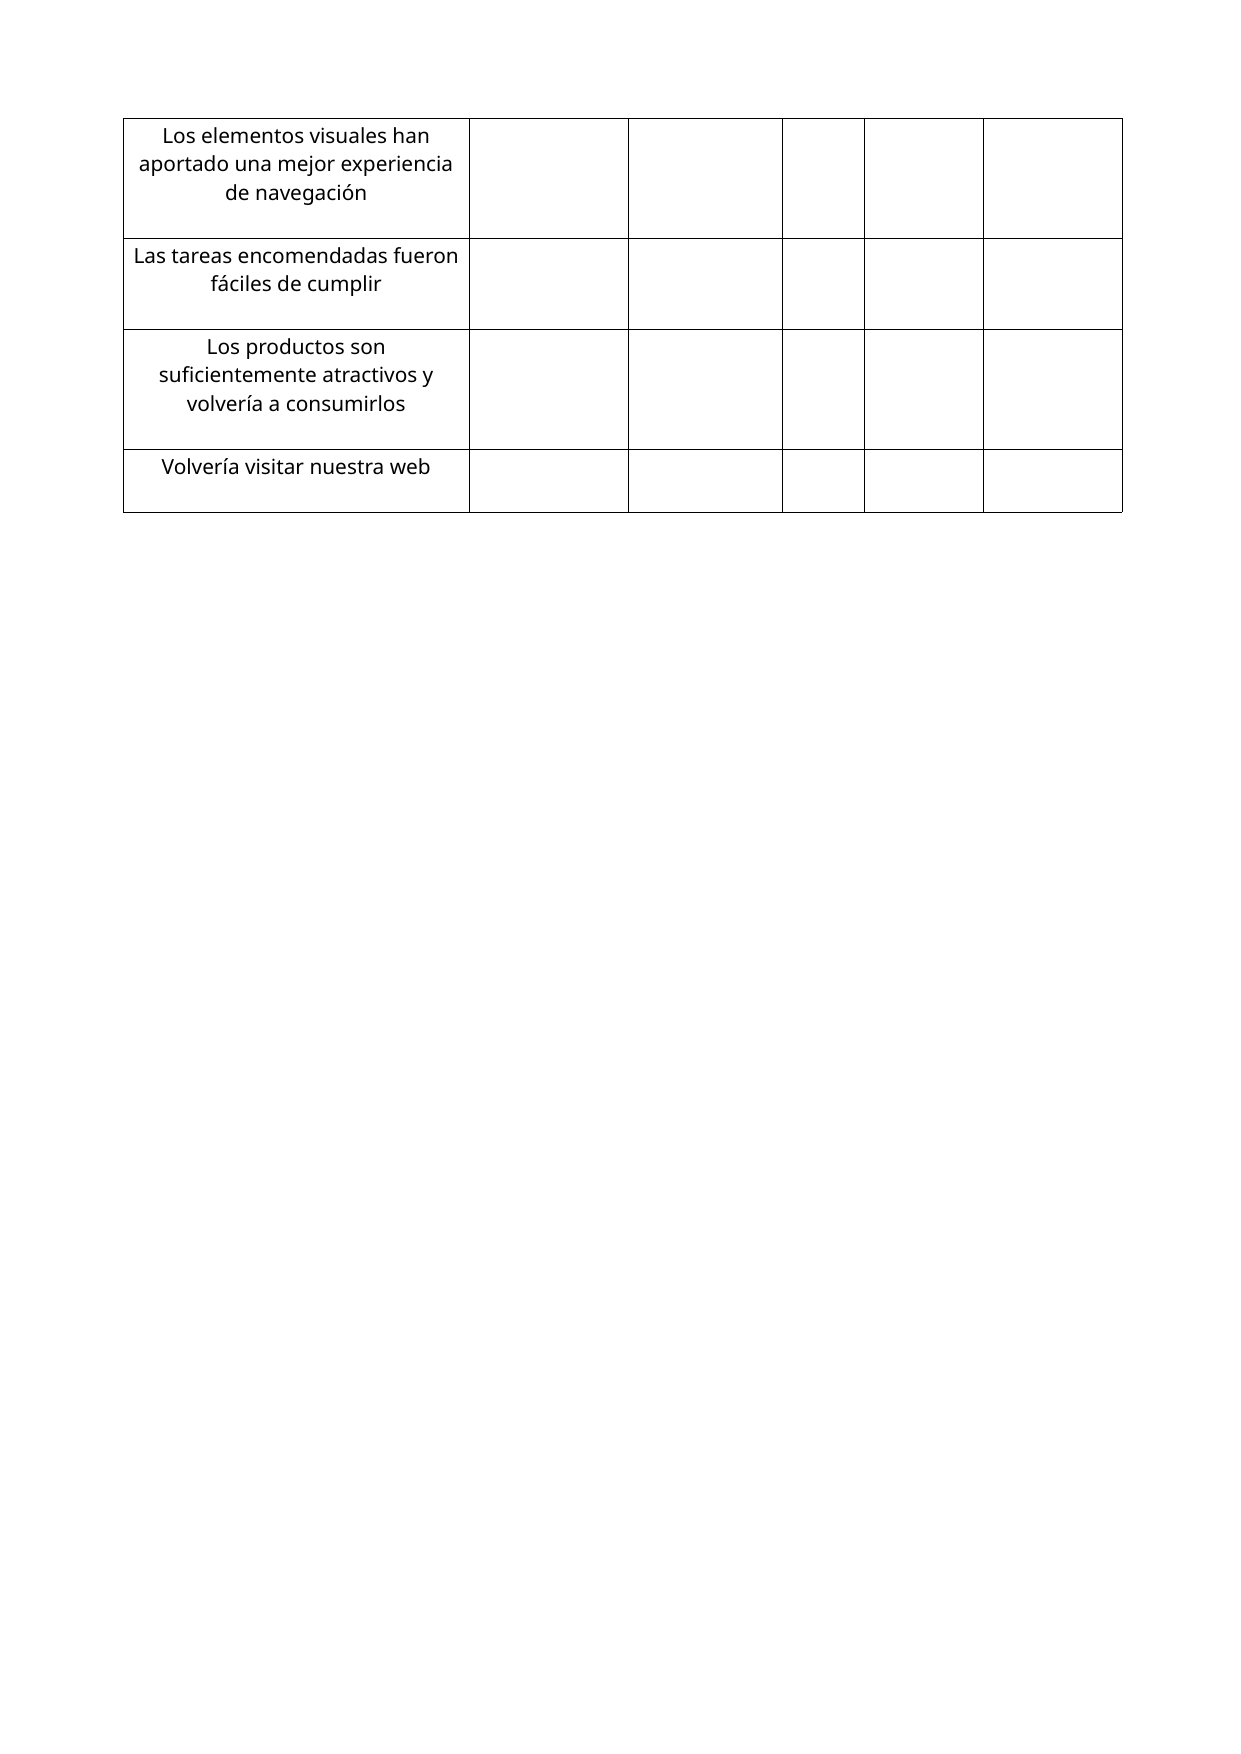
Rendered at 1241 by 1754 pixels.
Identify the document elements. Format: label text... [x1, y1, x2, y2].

table_cell Los productos son suficientemente atractivos y volvería a consumirlos [124, 330, 469, 449]
table_cell [470, 330, 628, 449]
table_cell [865, 450, 983, 512]
table_cell [783, 239, 864, 329]
table_cell [629, 119, 782, 238]
table_cell [865, 119, 983, 238]
table_cell Las tareas encomendadas fueron fáciles de cumplir [124, 239, 469, 329]
table_cell [629, 330, 782, 449]
table_cell [984, 330, 1122, 449]
table_cell Los elementos visuales han aportado una mejor experiencia de navegación [124, 119, 469, 238]
table_cell [783, 119, 864, 238]
table_cell [865, 330, 983, 449]
table_cell [984, 450, 1122, 512]
table_cell [629, 450, 782, 512]
table_cell [984, 239, 1122, 329]
table_cell [470, 119, 628, 238]
table_cell Volvería visitar nuestra web [124, 450, 469, 512]
table_cell [470, 239, 628, 329]
table_cell [629, 239, 782, 329]
table_cell [865, 239, 983, 329]
table_cell [783, 330, 864, 449]
table_cell [984, 119, 1122, 238]
table_cell [783, 450, 864, 512]
table_cell [470, 450, 628, 512]
